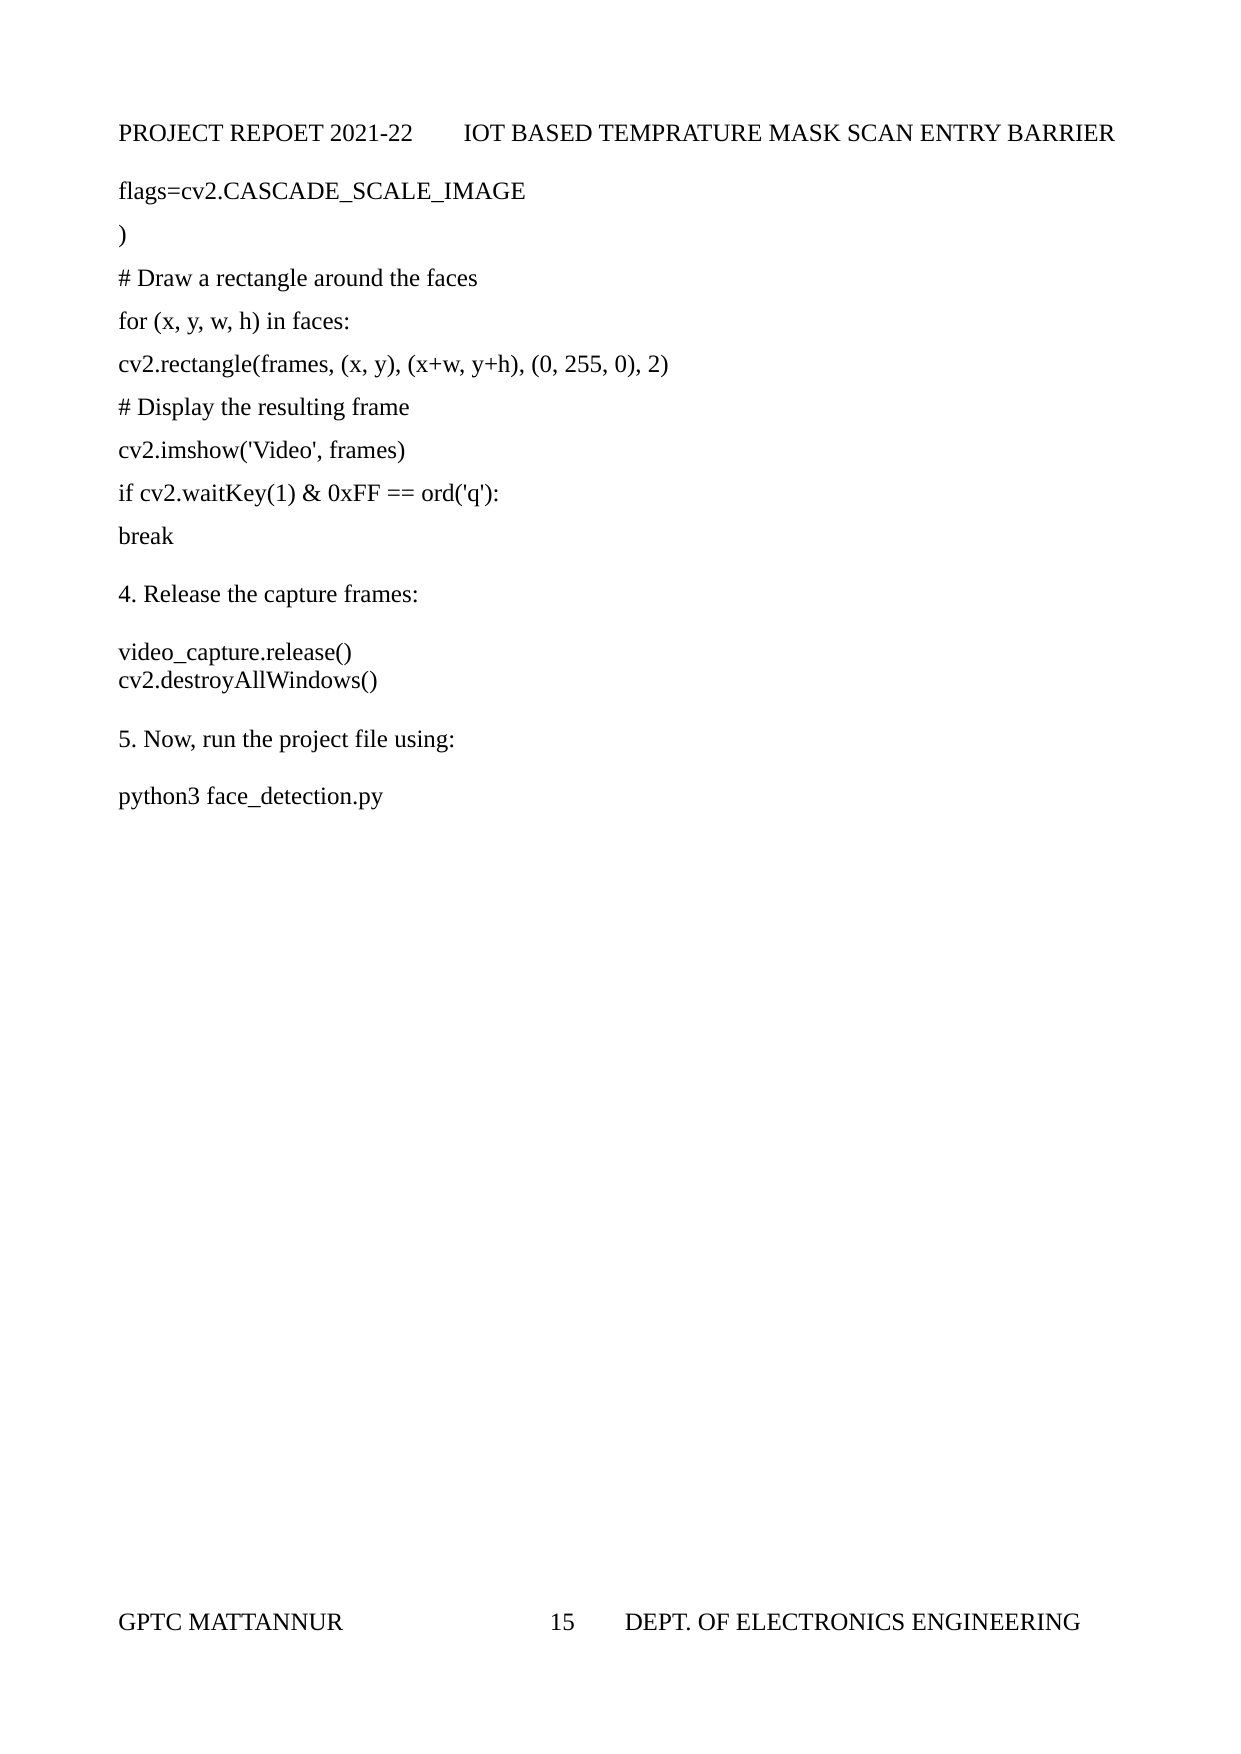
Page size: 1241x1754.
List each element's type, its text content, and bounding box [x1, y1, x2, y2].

text # Draw a rectangle around the faces [118, 263, 1122, 291]
text 4. Release the capture frames: [118, 579, 1122, 608]
text video_capture.release() [118, 637, 1122, 666]
text cv2.rectangle(frames, (x, y), (x+w, y+h), (0, 255, 0), 2) [118, 349, 1122, 378]
text for (x, y, w, h) in faces: [118, 306, 1122, 334]
text if cv2.waitKey(1) & 0xFF == ord('q'): [118, 478, 1122, 507]
text ) [118, 219, 1122, 248]
text cv2.imshow('Video', frames) [118, 435, 1122, 464]
text flags=cv2.CASCADE_SCALE_IMAGE [118, 176, 1122, 205]
text # Display the resulting frame [118, 392, 1122, 421]
text cv2.destroyAllWindows() [118, 666, 1122, 694]
text break [118, 521, 1122, 550]
text 5. Now, run the project file using: [118, 724, 1122, 752]
text python3 face_detection.py [118, 781, 1122, 810]
